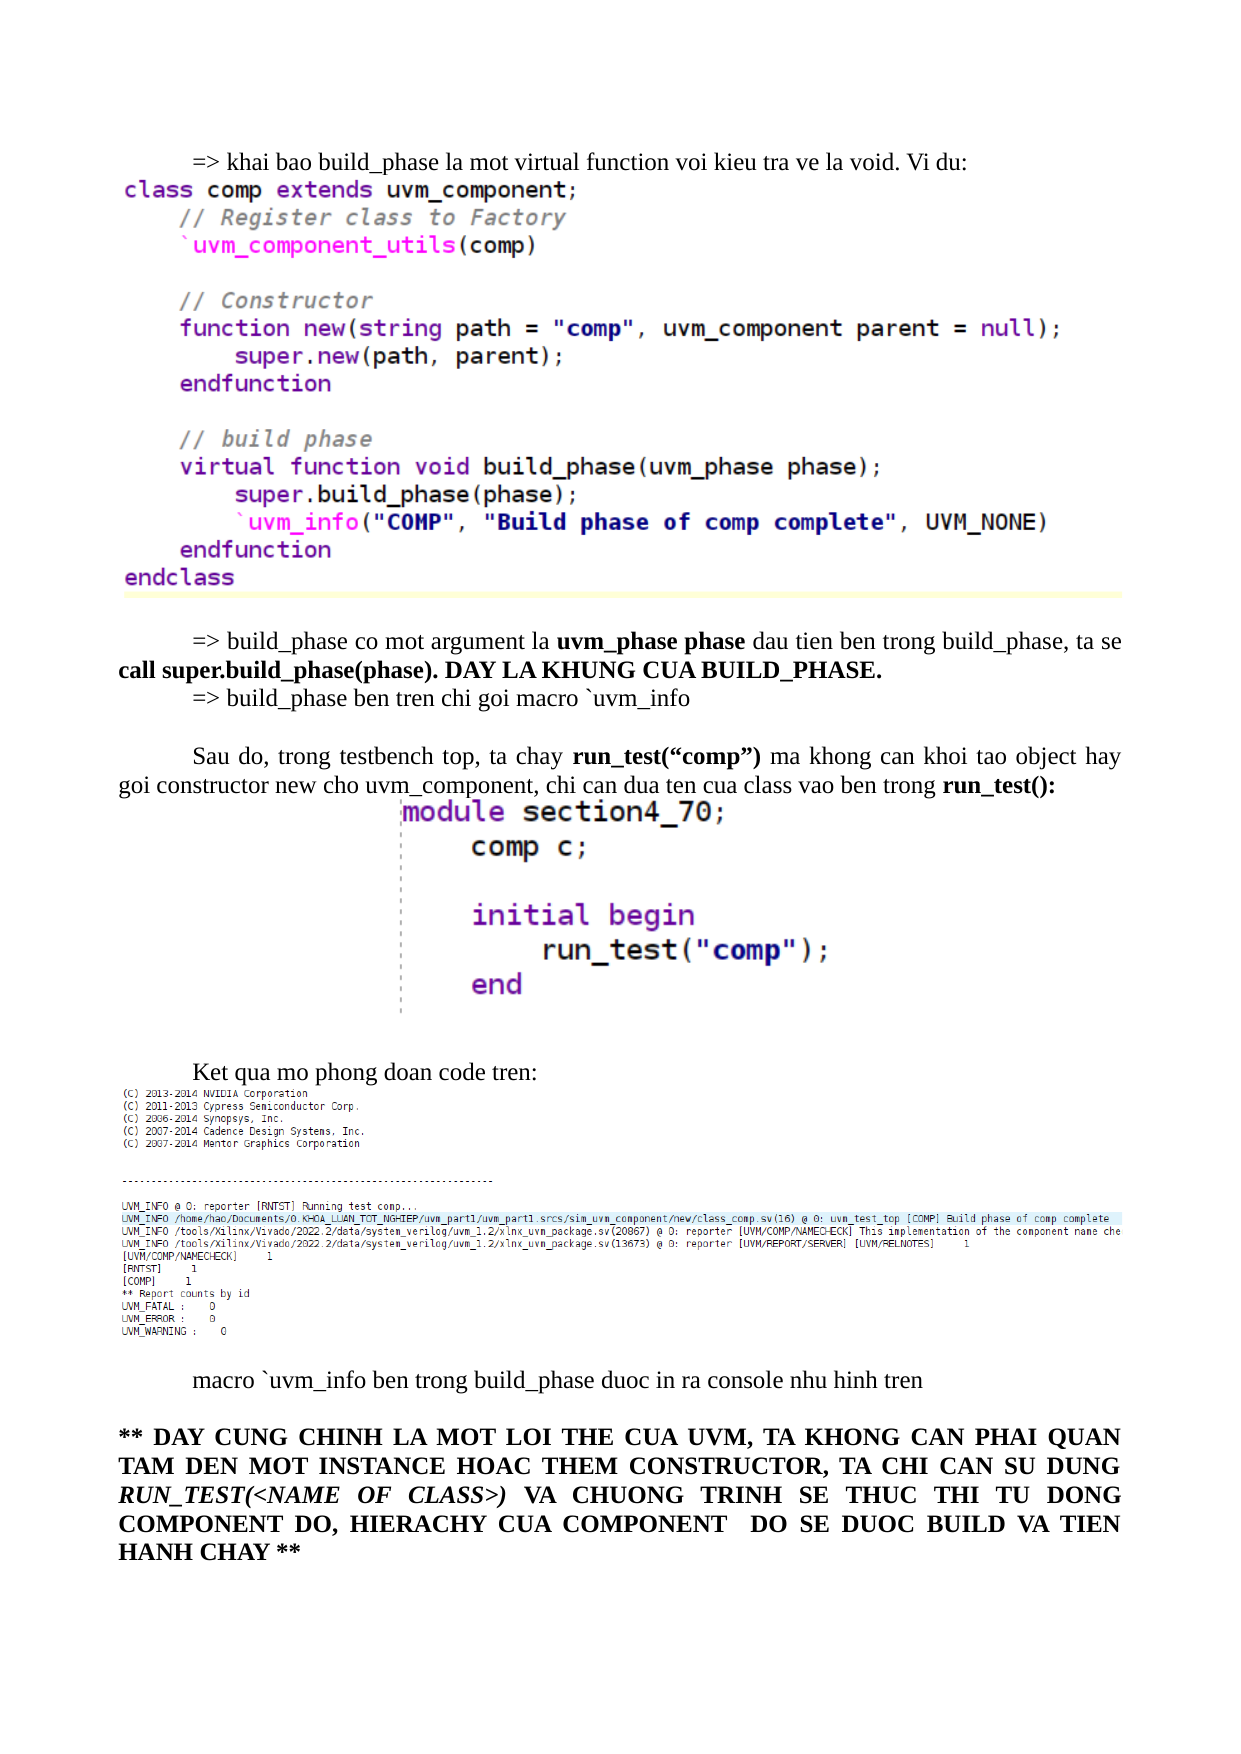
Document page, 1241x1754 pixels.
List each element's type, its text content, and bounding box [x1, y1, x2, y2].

text => build_phase ben tren chi goi macro `uvm_info [118, 683, 1122, 712]
picture [118, 1086, 1123, 1337]
picture [118, 175, 1123, 598]
text Sau do, trong testbench top, ta chay run_test(“comp”) ma khong can khoi tao object hay goi constructor new cho uvm_component, chi can dua ten cua class vao ben trong run_test(): [118, 741, 1122, 798]
text => khai bao build_phase la mot virtual function voi kieu tra ve la void. Vi du: [118, 147, 1122, 175]
text ** DAY CUNG CHINH LA MOT LOI THE CUA UVM, TA KHONG CAN PHAI QUAN TAM DEN MOT INSTANCE HOAC THEM CONSTRUCTOR, TA CHI CAN SU DUNG RUN_TEST(<NAME OF CLASS>) VA CHUONG TRINH SE THUC THI TU DONG COMPONENT DO, HIERACHY CUA COMPONENT DO SE DUOC BUILD VA TIEN HANH CHAY ** [118, 1422, 1122, 1566]
text Ket qua mo phong doan code tren: [118, 1057, 1122, 1086]
picture [392, 798, 849, 1018]
text macro `uvm_info ben trong build_phase duoc in ra console nhu hinh tren [118, 1337, 1122, 1394]
text => build_phase co mot argument la uvm_phase phase dau tien ben trong build_phase, ta se call super.build_phase(phase). DAY LA KHUNG CUA BUILD_PHASE. [118, 598, 1122, 683]
